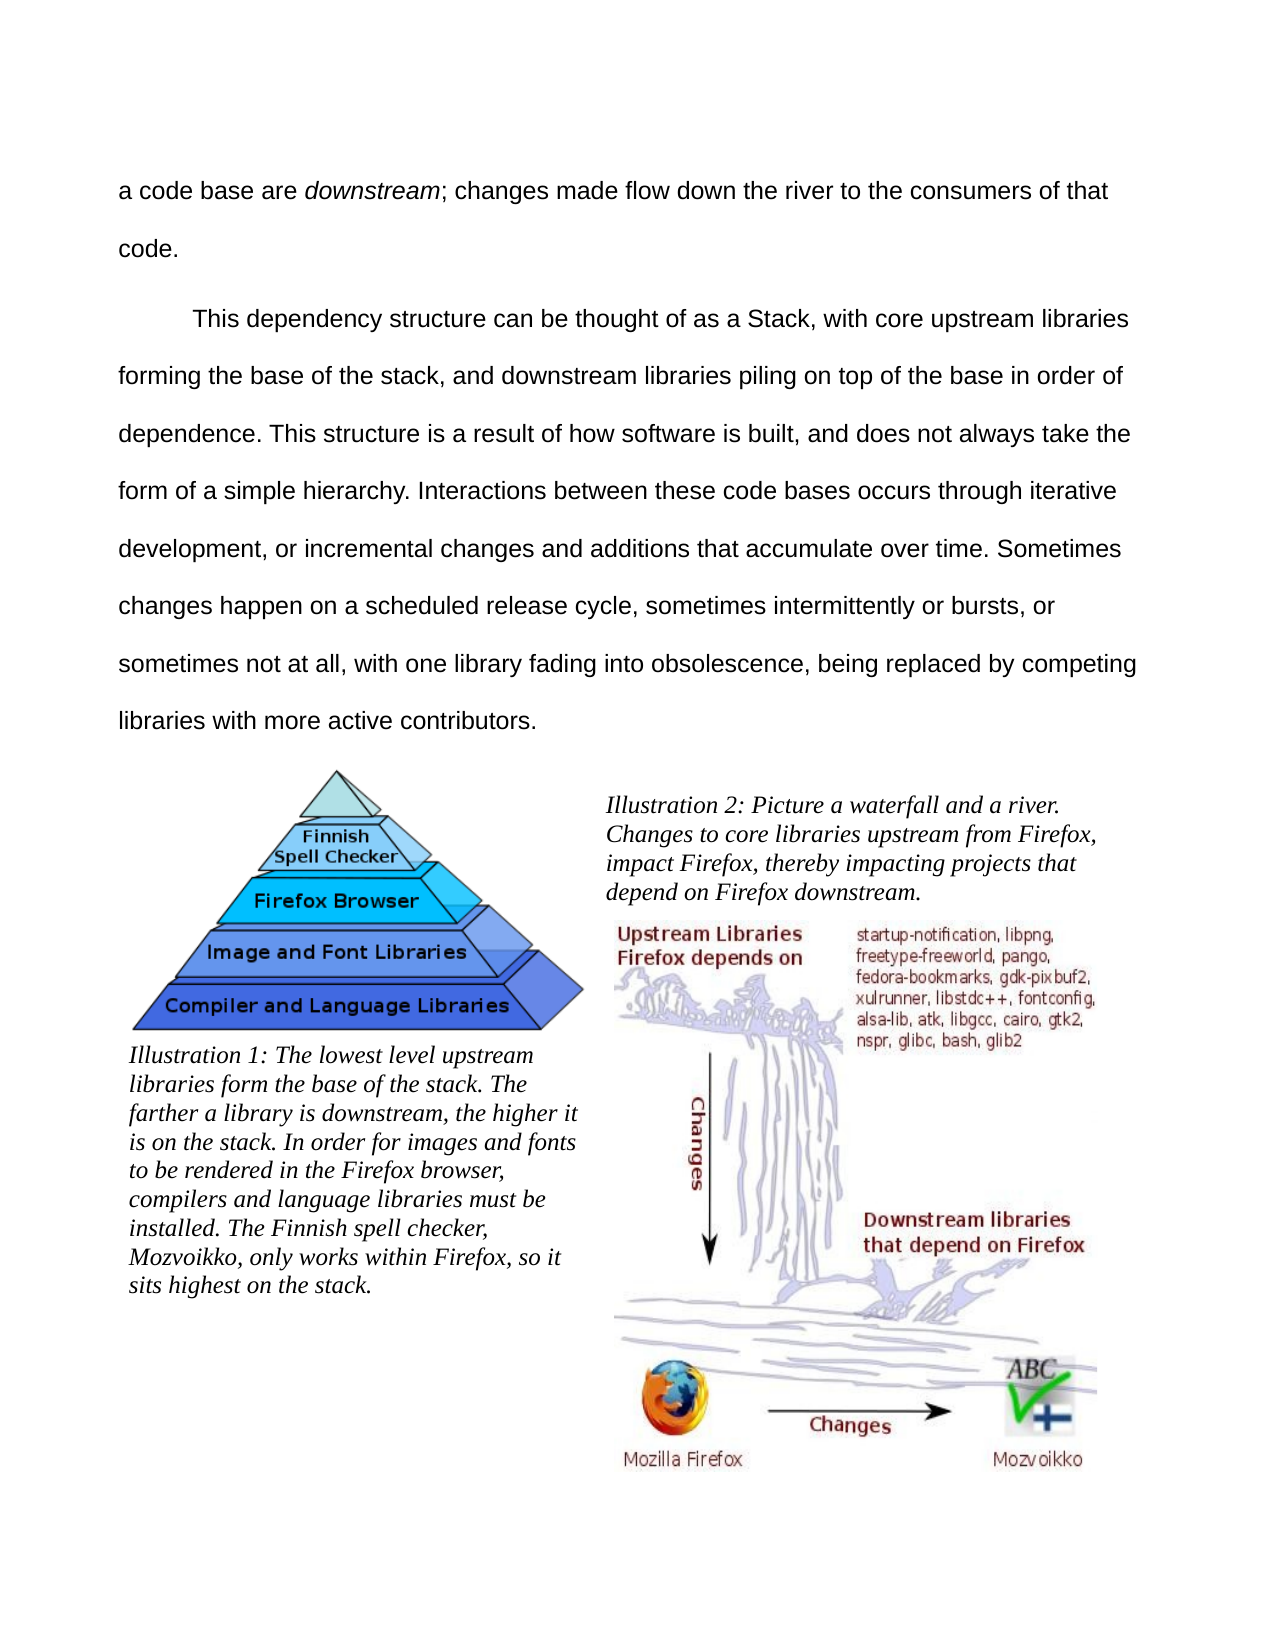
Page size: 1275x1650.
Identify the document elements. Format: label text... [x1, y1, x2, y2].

text This dependency structure can be thought of as a Stack, with core upstream libraries forming the base of the stack, and downstream libraries piling on top of the base in order of dependence. This structure is a result of how software is built, and does not always take the form of a simple hierarchy. Interactions between these code bases occurs through iterative development, or incremental changes and additions that accumulate over time. Sometimes changes happen on a scheduled release cycle, sometimes intermittently or bursts, or sometimes not at all, with one library fading into obsolescence, being replaced by competing libraries with more active contributors. [118, 304, 1157, 735]
text a code base are downstream; changes made flow down the river to the consumers of that code. [118, 176, 1157, 263]
picture [614, 920, 1098, 1472]
text Illustration 2: Picture a waterfall and a river. Changes to core libraries upstream from Firefox, impact Firefox, thereby impacting projects that depend on Firefox downstream. [606, 790, 1125, 905]
picture [128, 765, 588, 1041]
text Illustration 1: The lowest level upstream libraries form the base of the stack. The farther a library is downstream, the higher it is on the stack. In order for images and fonts to be rendered in the Firefox browser, compilers and language libraries must be installed. The Finnish spell checker, Mozvoikko, only works within Firefox, so it sits highest on the stack. [129, 1041, 587, 1299]
